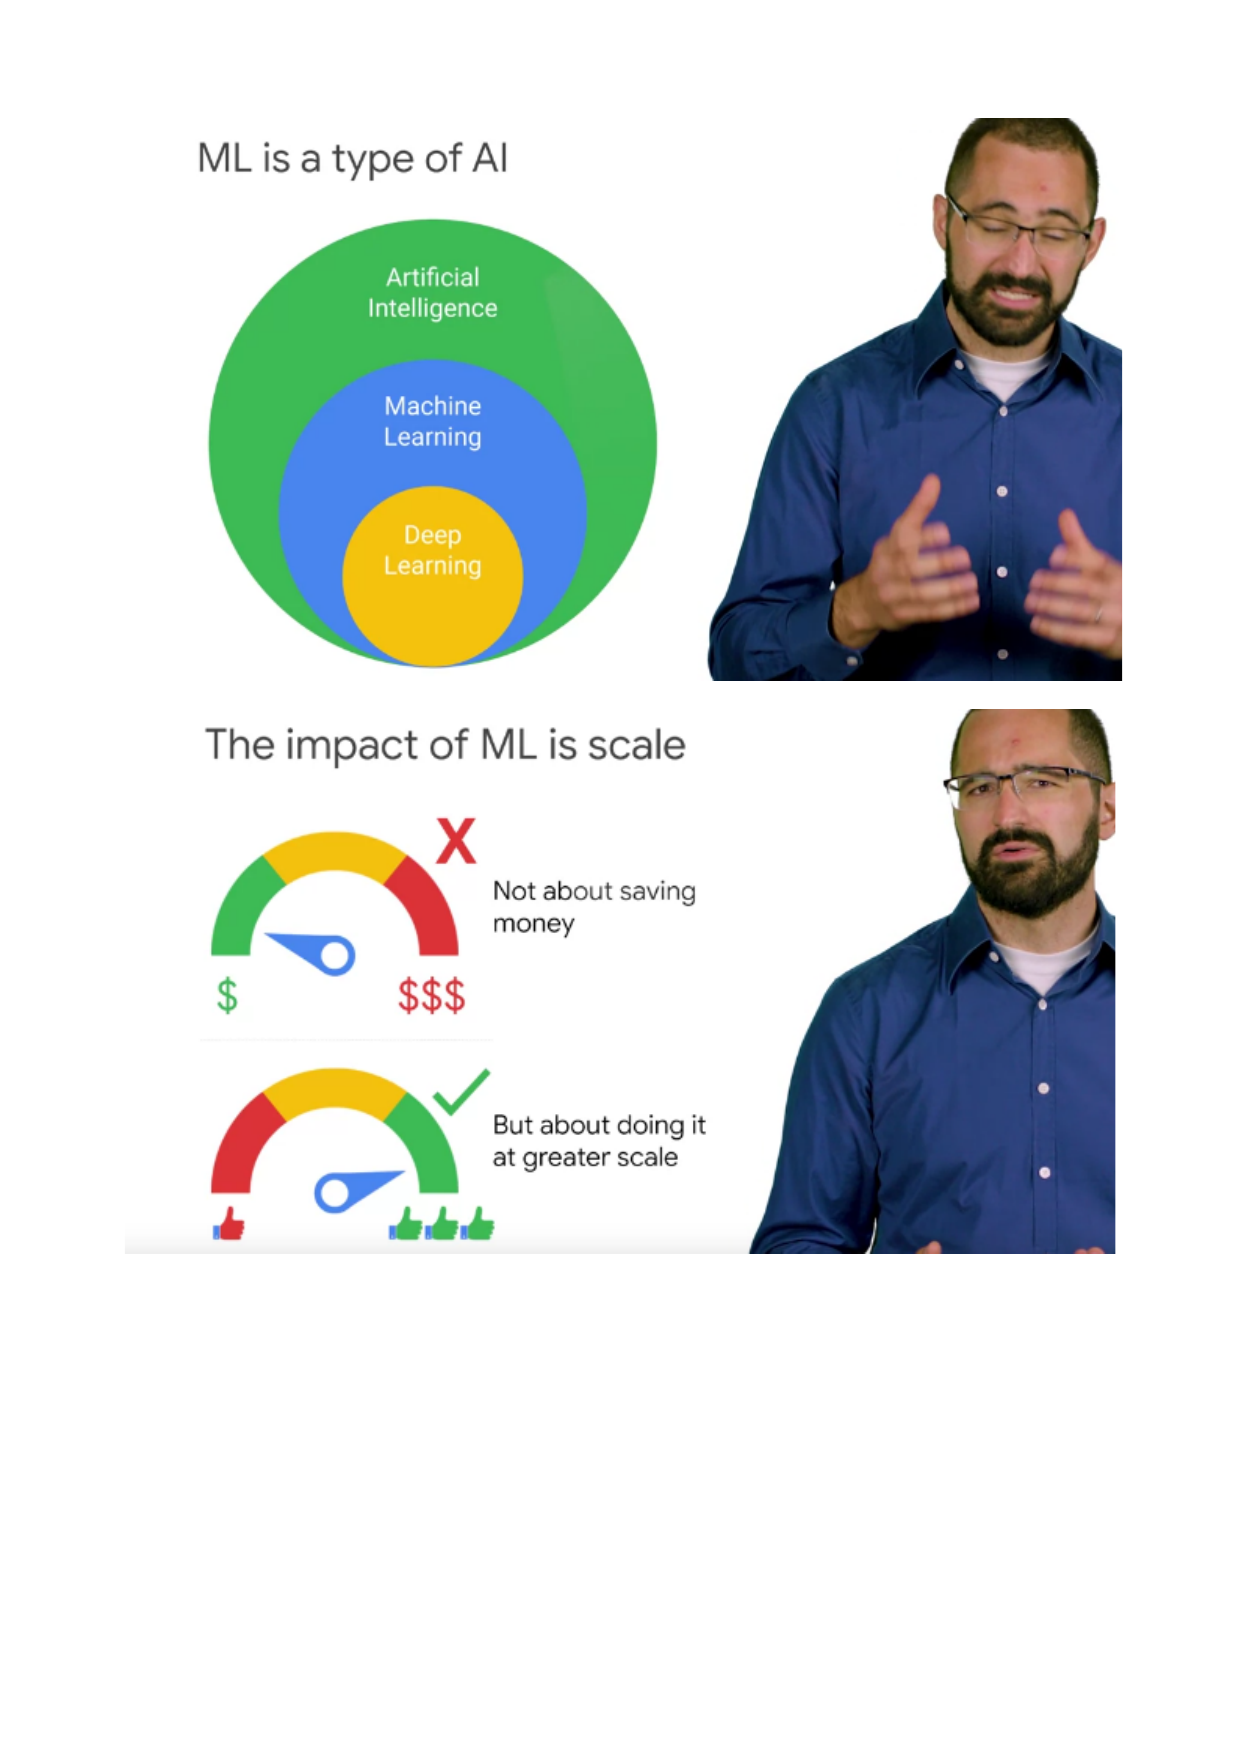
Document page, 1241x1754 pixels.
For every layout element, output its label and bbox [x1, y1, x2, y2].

picture [118, 118, 1123, 681]
picture [124, 709, 1116, 1254]
